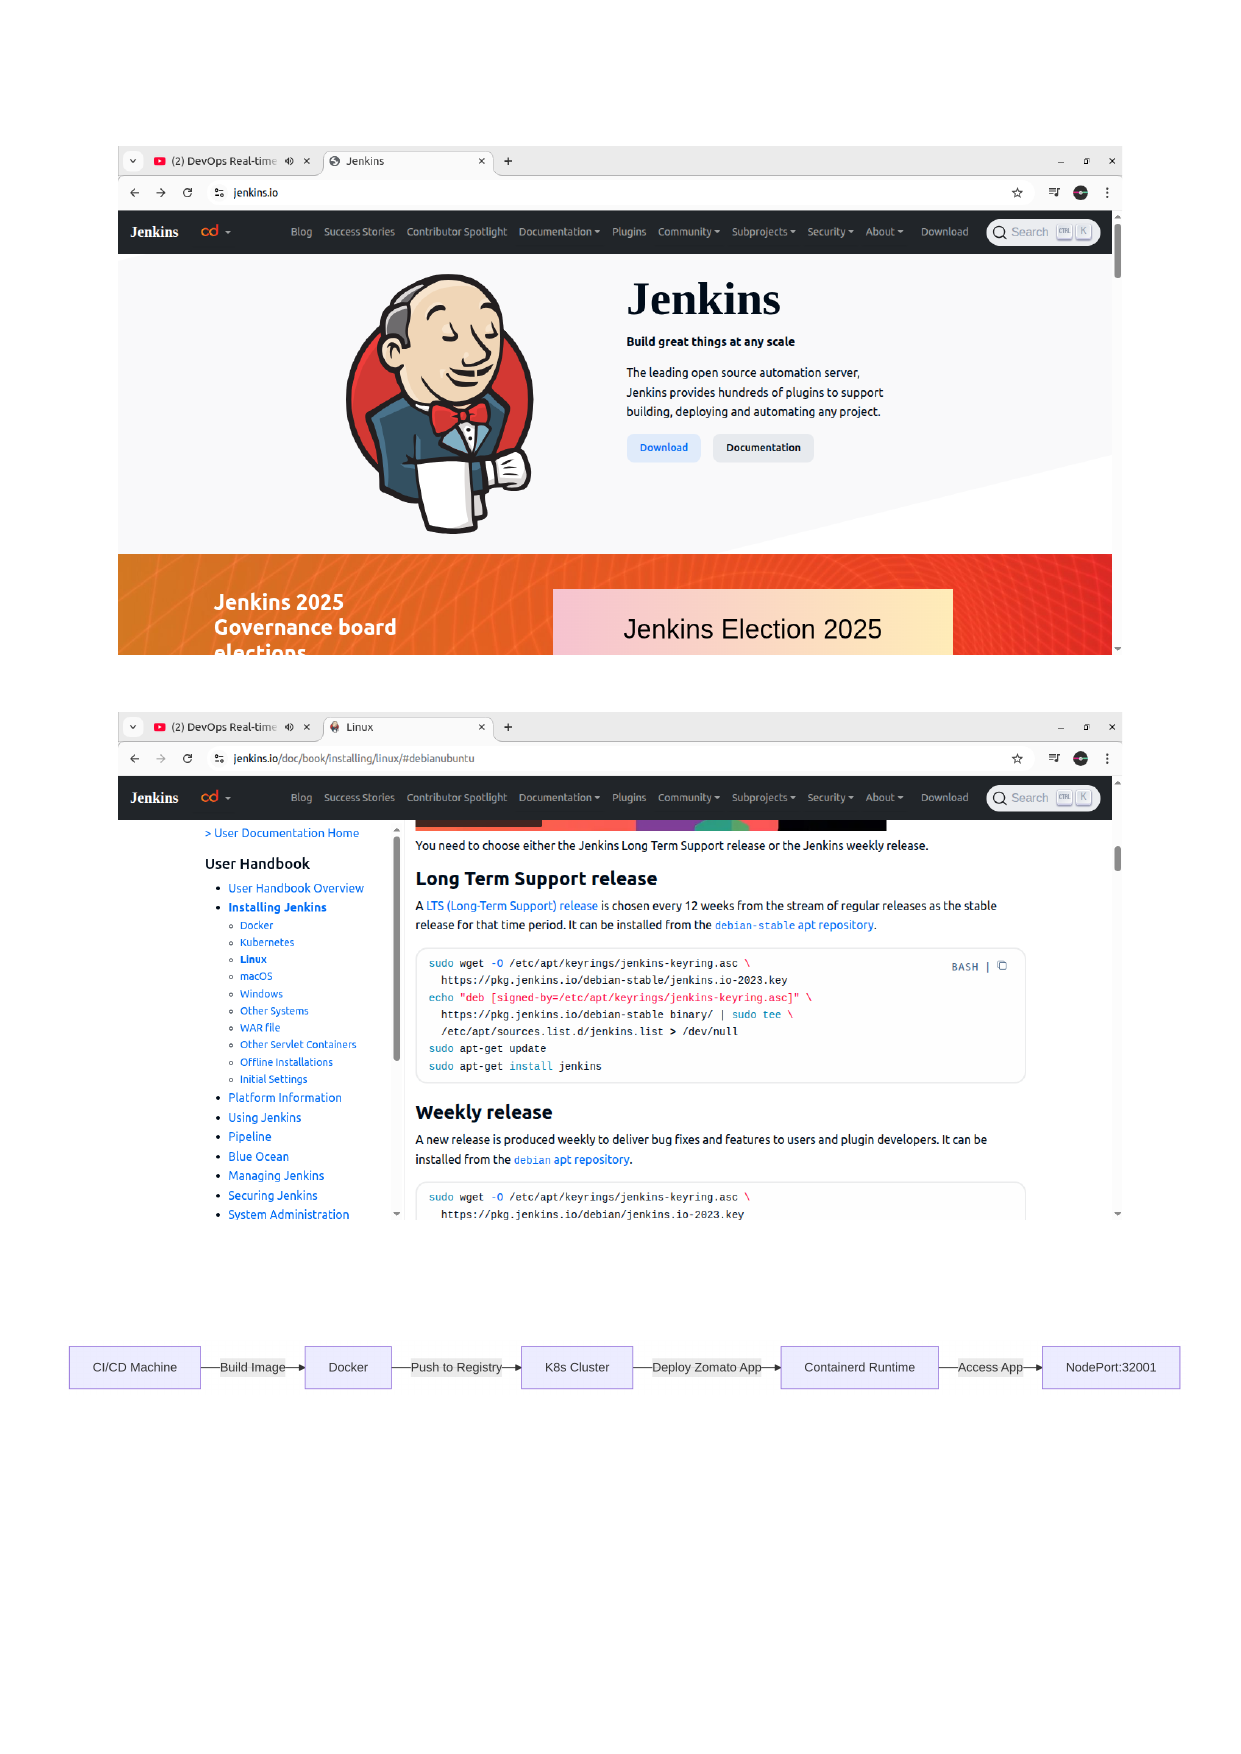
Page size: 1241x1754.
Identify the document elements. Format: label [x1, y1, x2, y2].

picture [118, 146, 1123, 655]
picture [63, 1340, 1186, 1395]
picture [118, 712, 1123, 1220]
